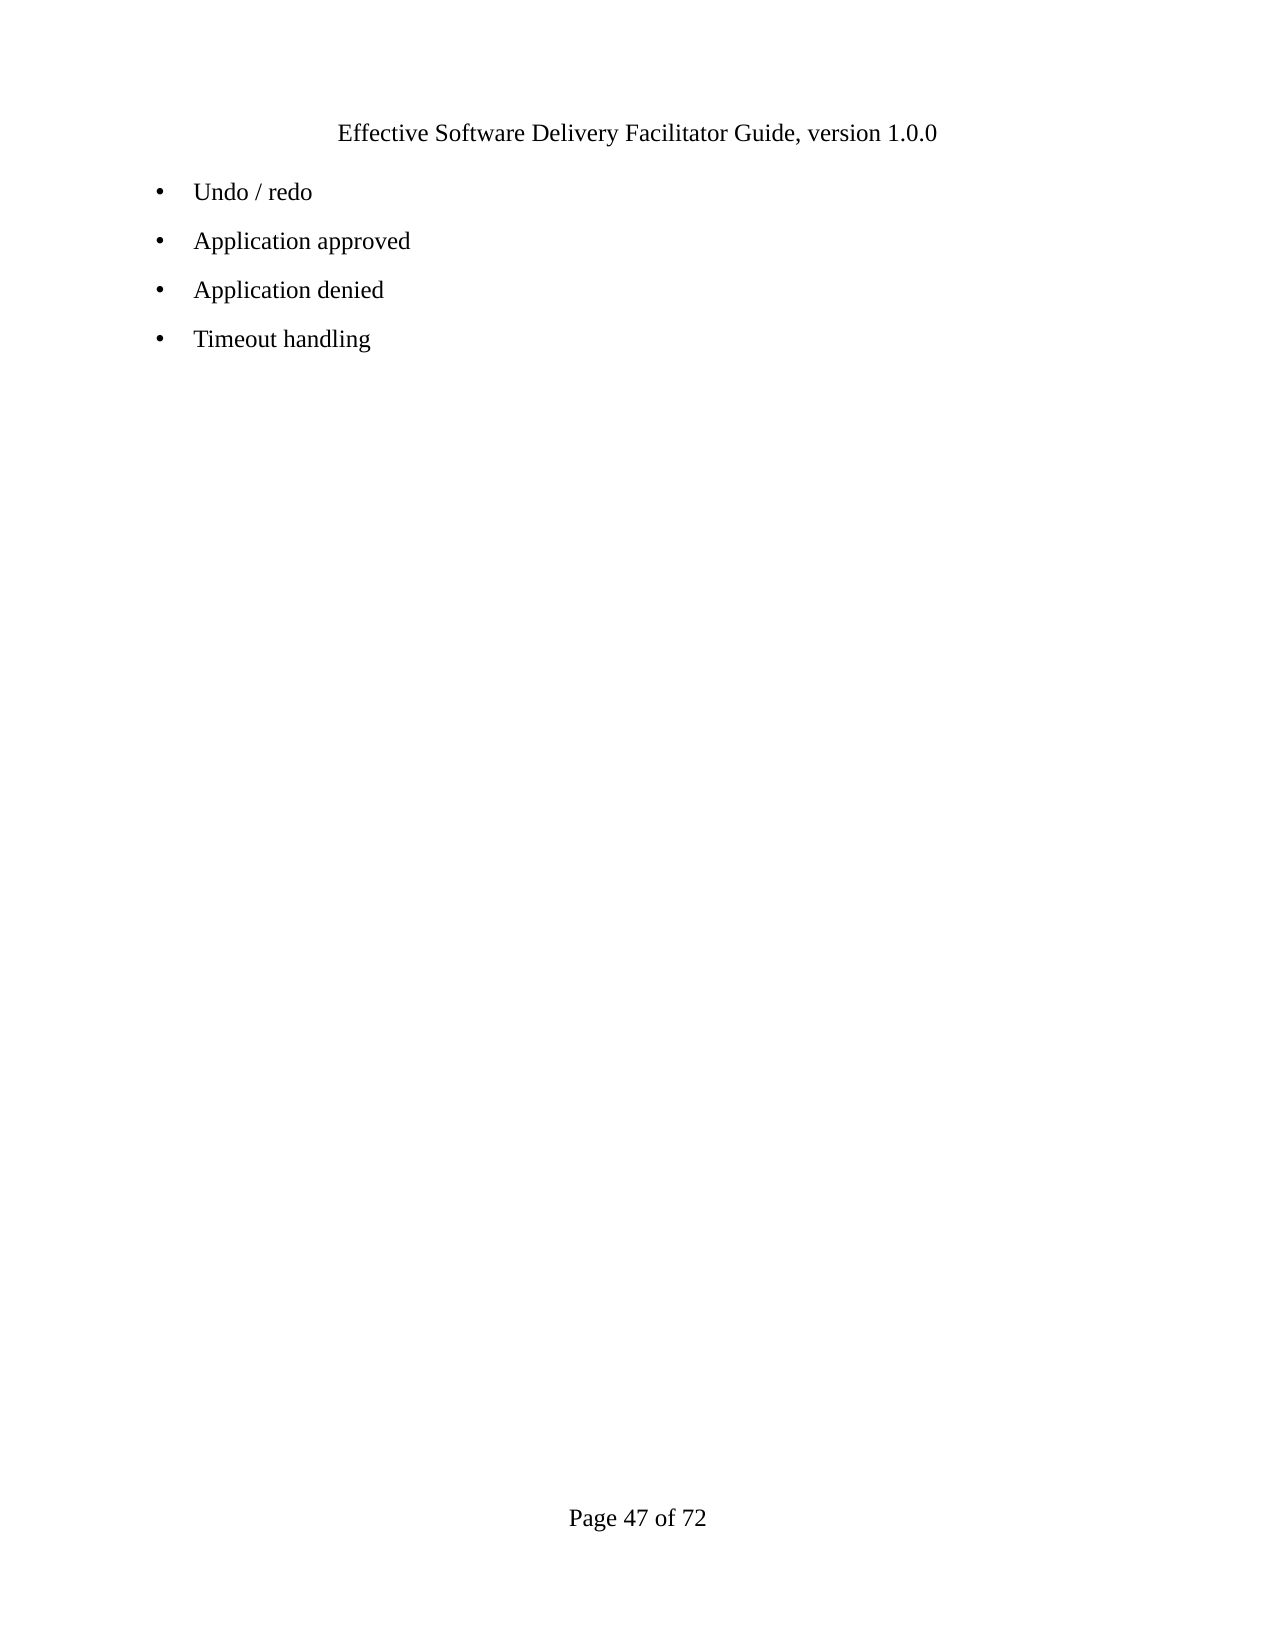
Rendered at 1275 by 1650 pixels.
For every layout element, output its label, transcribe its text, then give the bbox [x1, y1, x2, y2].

list Application approved [156, 226, 1157, 255]
list Undo / redo [156, 177, 1157, 206]
list Application denied [156, 275, 1157, 304]
list Timeout handling [156, 324, 1157, 353]
